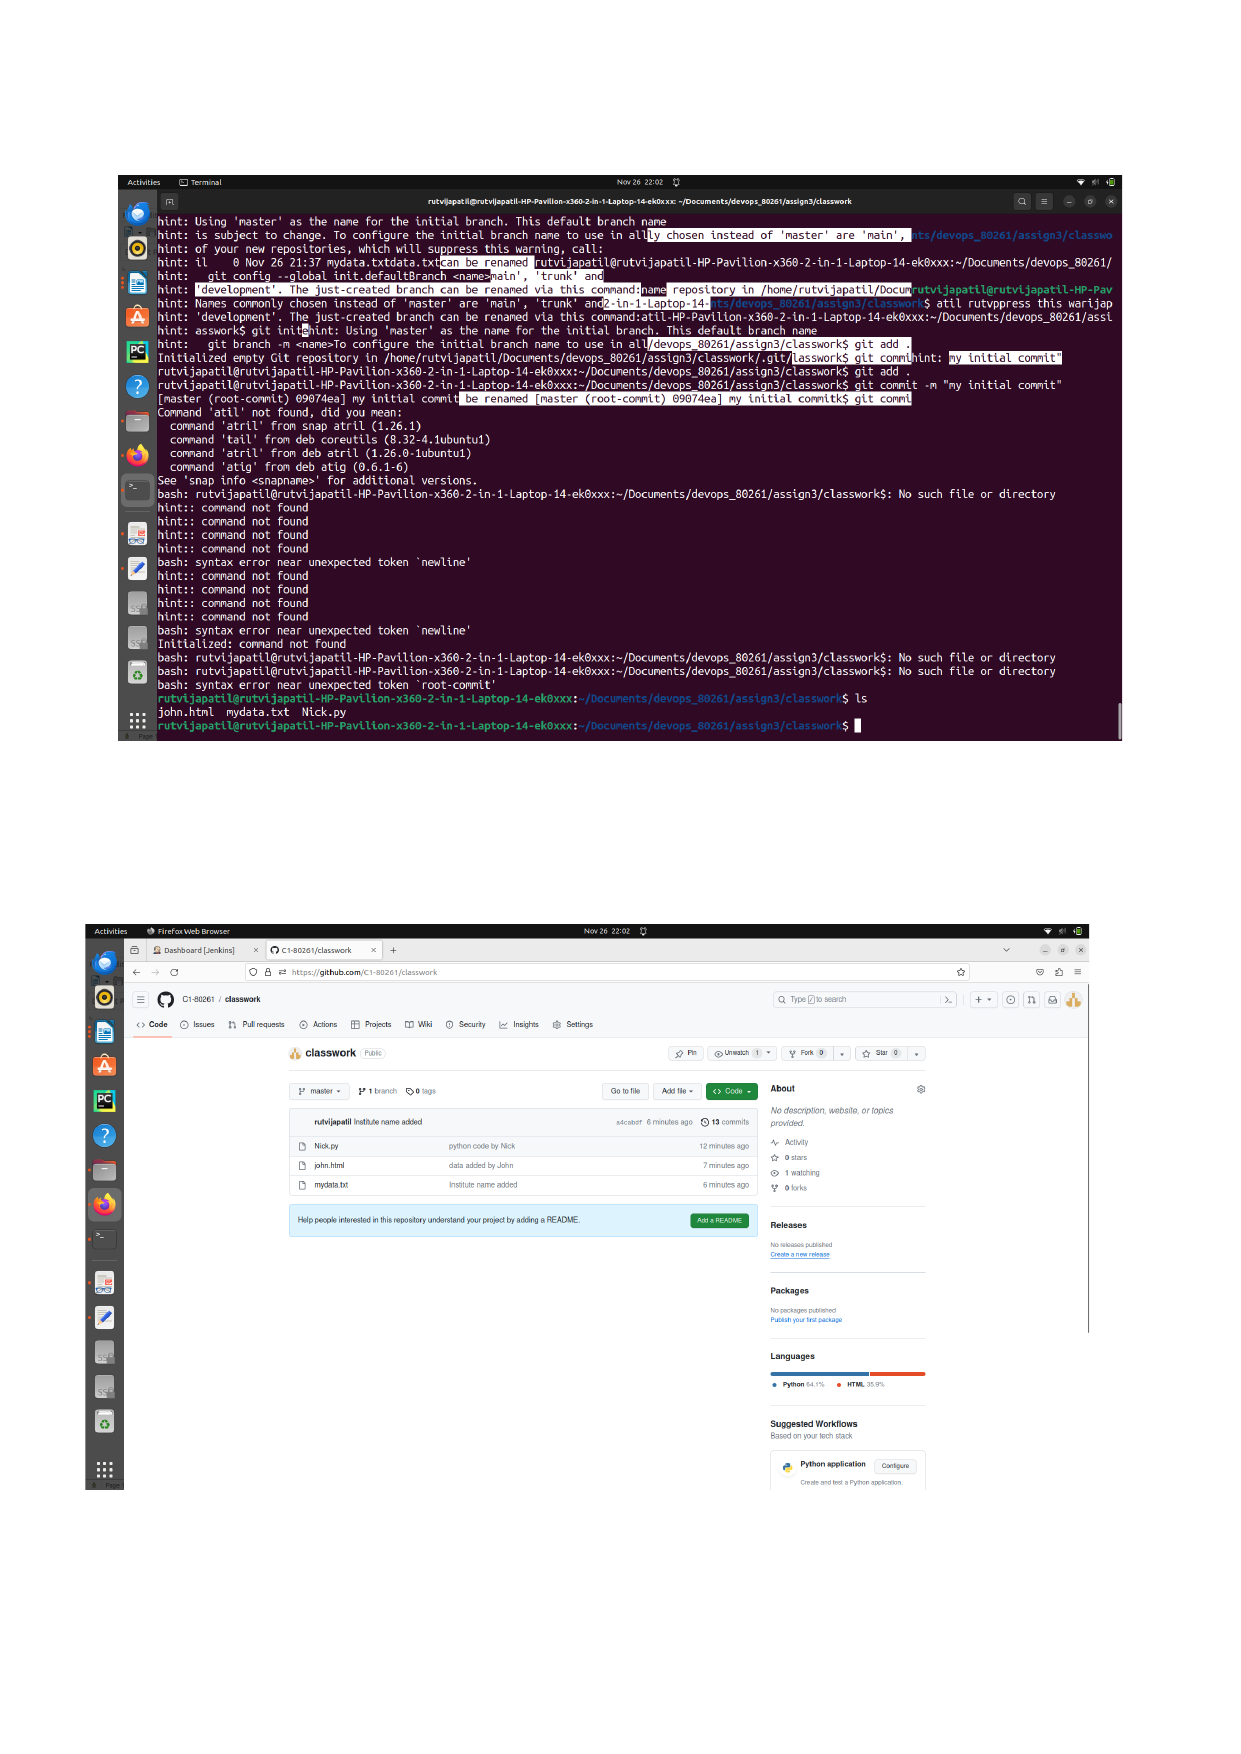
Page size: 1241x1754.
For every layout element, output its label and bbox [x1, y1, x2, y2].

picture [85, 924, 1090, 1490]
picture [118, 175, 1123, 741]
